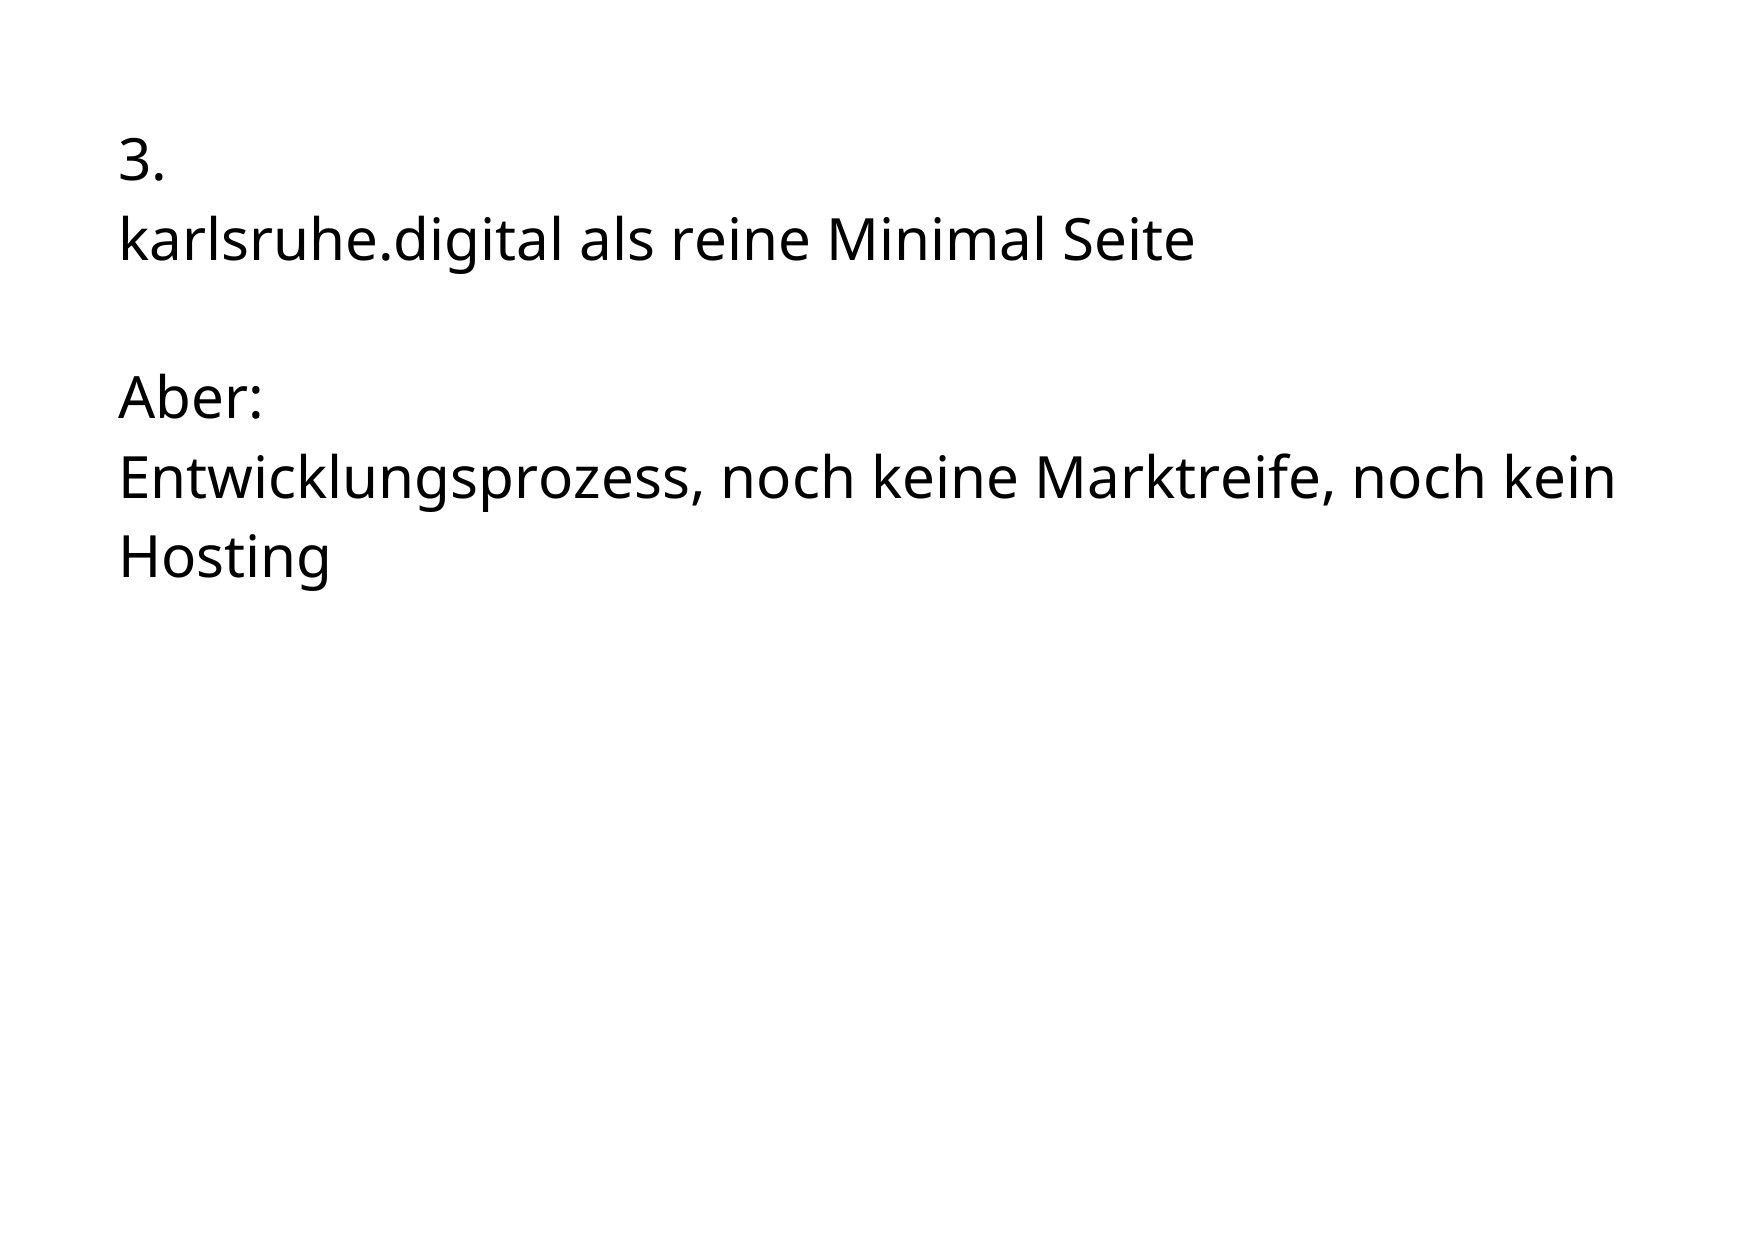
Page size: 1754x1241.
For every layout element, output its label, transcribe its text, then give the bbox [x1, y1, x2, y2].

text 3. [118, 118, 1636, 198]
text karlsruhe.digital als reine Minimal Seite [118, 198, 1636, 277]
text Entwicklungsprozess, noch keine Marktreife, noch kein Hosting [118, 436, 1636, 595]
text Aber: [118, 357, 1636, 436]
